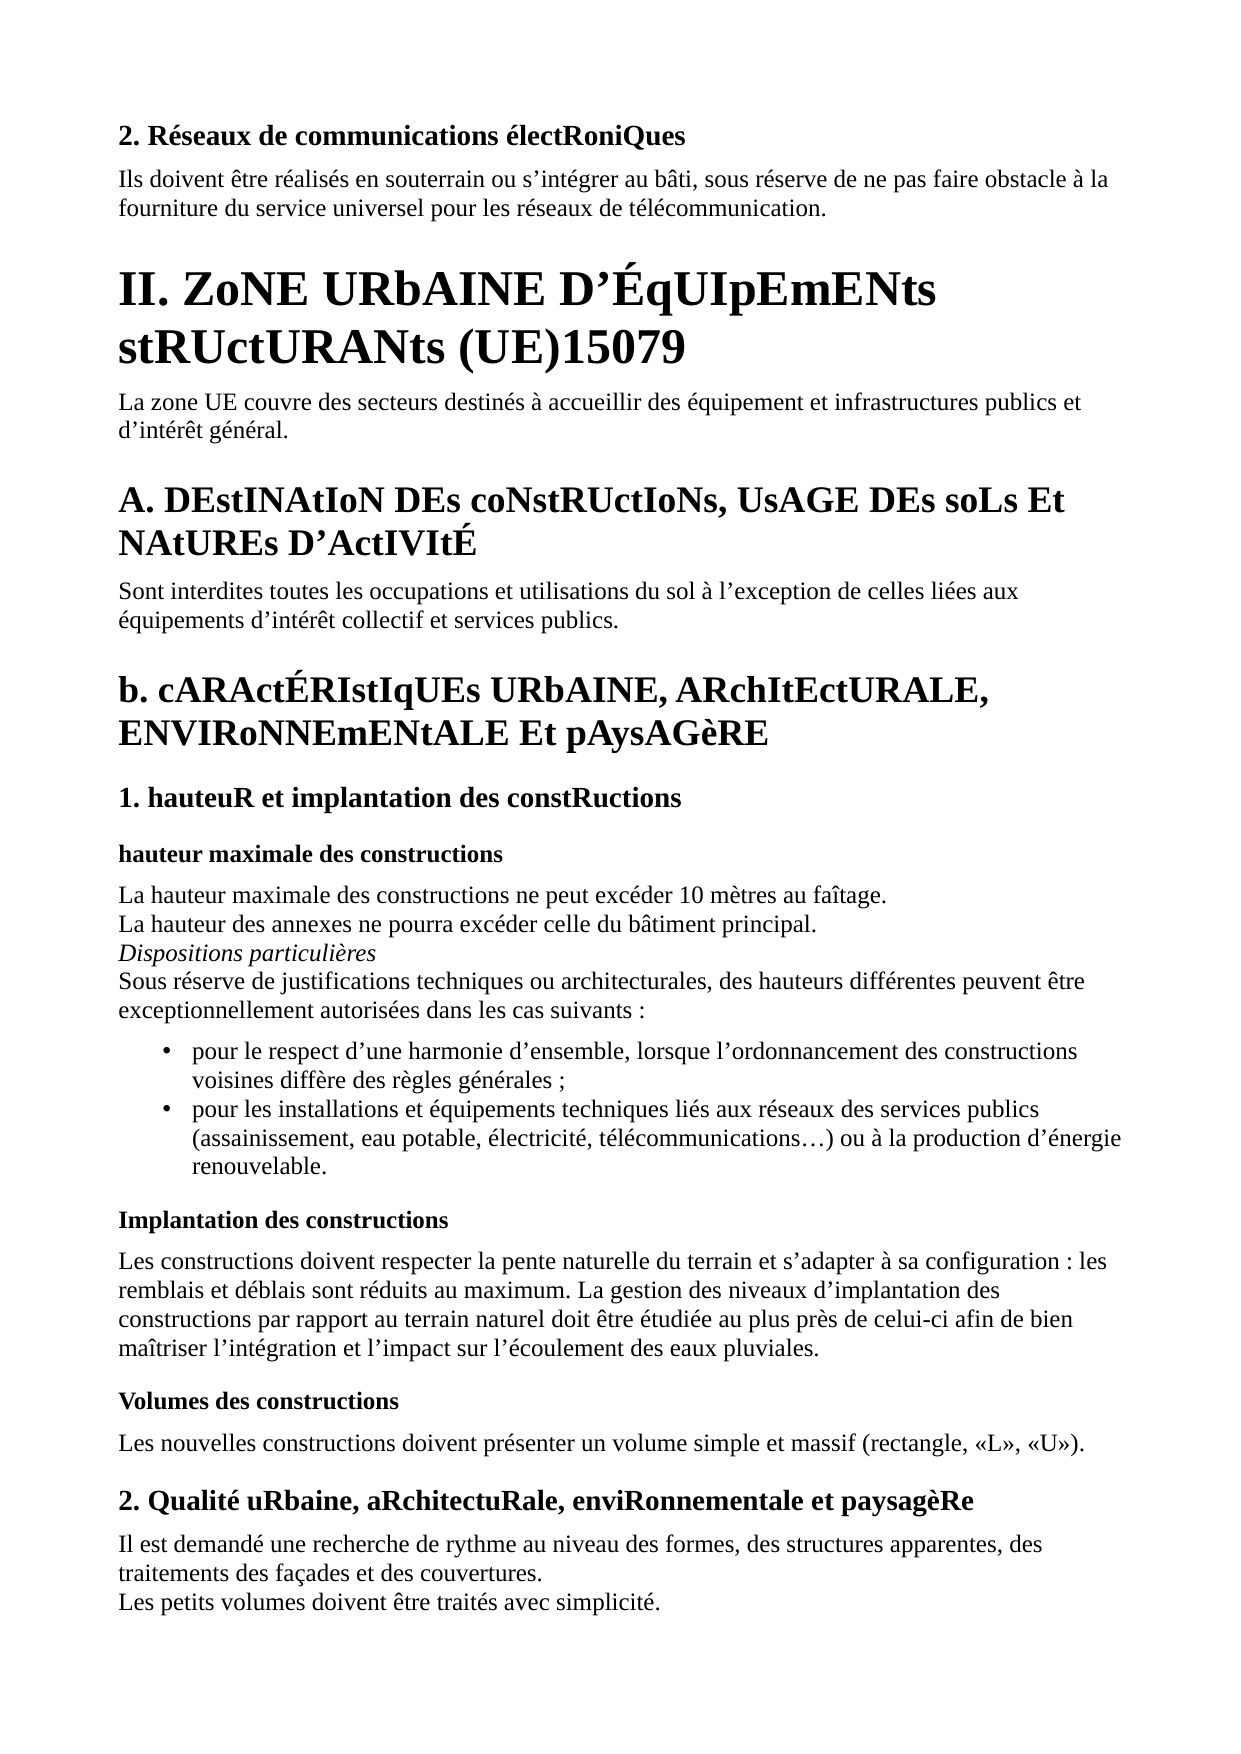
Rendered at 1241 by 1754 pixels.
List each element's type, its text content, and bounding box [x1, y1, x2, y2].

subtitle 2. Qualité uRbaine, aRchitectuRale, enviRonnementale et paysagèRe [118, 1483, 1122, 1517]
text Sous réserve de justifications techniques ou architecturales, des hauteurs différentes peuvent être exceptionnellement autorisées dans les cas suivants : [118, 966, 1122, 1024]
subtitle Implantation des constructions [118, 1205, 1122, 1234]
text Sont interdites toutes les occupations et utilisations du sol à l’exception de celles liées aux équipements d’intérêt collectif et services publics. [118, 576, 1122, 634]
text Ils doivent être réalisés en souterrain ou s’intégrer au bâti, sous réserve de ne pas faire obstacle à la fourniture du service universel pour les réseaux de télécommunication. [118, 164, 1122, 222]
text Il est demandé une recherche de rythme au niveau des formes, des structures apparentes, des traitements des façades et des couvertures. [118, 1529, 1122, 1587]
subtitle b. cARActÉRIstIqUEs URbAINE, ARchItEctURALE, ENVIRoNNEmENtALE Et pAysAGèRE [118, 667, 1122, 753]
subtitle hauteur maximale des constructions [118, 839, 1122, 868]
text Les constructions doivent respecter la pente naturelle du terrain et s’adapter à sa configuration : les remblais et déblais sont réduits au maximum. La gestion des niveaux d’implantation des constructions par rapport au terrain naturel doit être étudiée au plus près de celui-ci afin de bien maîtriser l’intégration et l’impact sur l’écoulement des eaux pluviales. [118, 1246, 1122, 1361]
text La hauteur maximale des constructions ne peut excéder 10 mètres au faîtage. [118, 880, 1122, 909]
list pour le respect d’une harmonie d’ensemble, lorsque l’ordonnancement des constructions voisines diffère des règles générales ; [162, 1036, 1122, 1094]
text Les nouvelles constructions doivent présenter un volume simple et massif (rectangle, «L», «U»). [118, 1428, 1122, 1456]
text Dispositions particulières [118, 938, 1122, 966]
subtitle 1. hauteuR et implantation des constRuctions [118, 780, 1122, 814]
list pour les installations et équipements techniques liés aux réseaux des services publics (assainissement, eau potable, électricité, télécommunications…) ou à la production d’énergie renouvelable. [162, 1094, 1122, 1180]
subtitle 2. Réseaux de communications électRoniQues [118, 118, 1122, 152]
text La zone UE couvre des secteurs destinés à accueillir des équipement et infrastructures publics et d’intérêt général. [118, 387, 1122, 444]
subtitle A. DEstINAtIoN DEs coNstRUctIoNs, UsAGE DEs soLs Et NAtUREs D’ActIVItÉ [118, 477, 1122, 564]
text Les petits volumes doivent être traités avec simplicité. [118, 1587, 1122, 1616]
subtitle Volumes des constructions [118, 1386, 1122, 1415]
subtitle II. ZoNE URbAINE D’ÉqUIpEmENts stRUctURANts (UE)15079 [118, 259, 1122, 374]
text La hauteur des annexes ne pourra excéder celle du bâtiment principal. [118, 909, 1122, 938]
